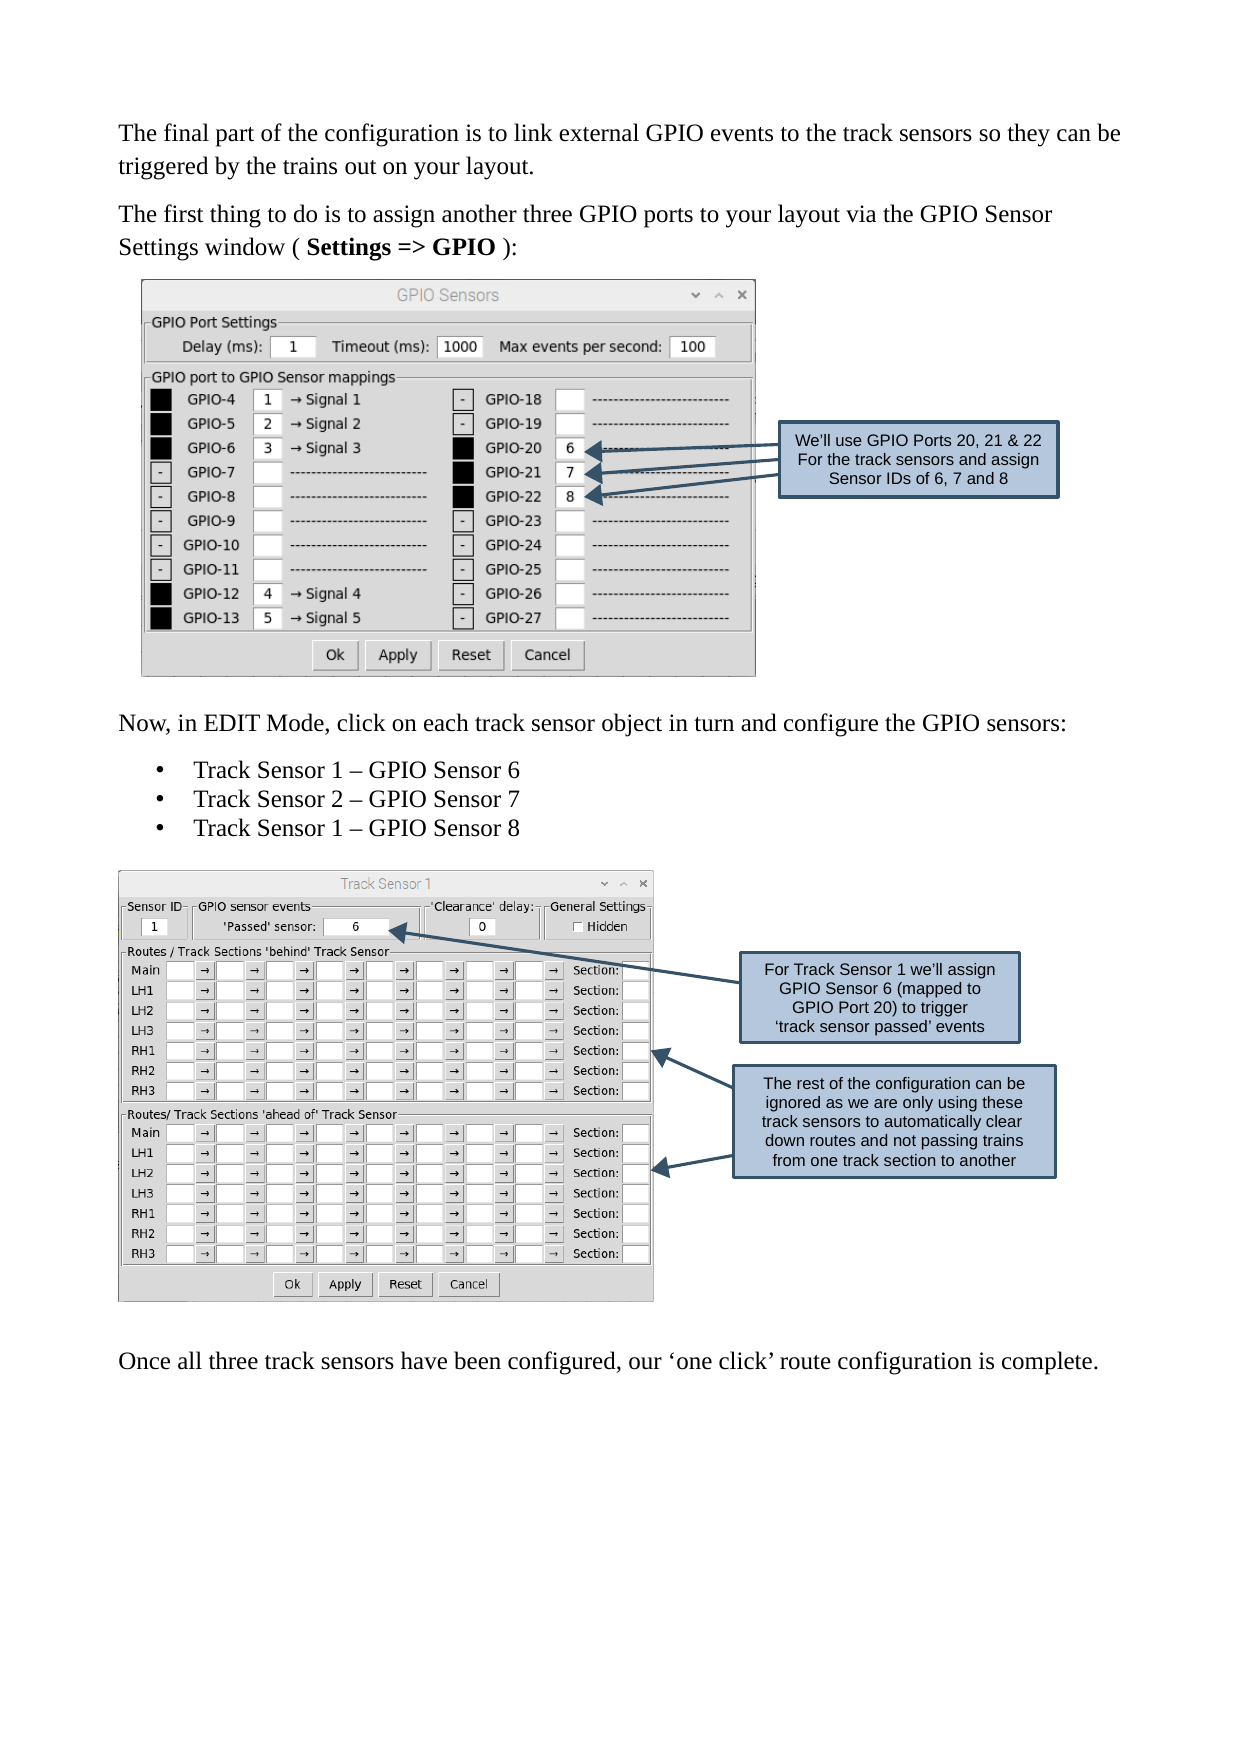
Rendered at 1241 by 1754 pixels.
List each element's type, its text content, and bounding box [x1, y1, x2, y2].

list Track Sensor 2 – GPIO Sensor 7 [156, 784, 1122, 813]
text Now, in EDIT Mode, click on each track sensor object in turn and configure the GPIO sensors: [118, 708, 1122, 737]
picture [141, 279, 756, 677]
list Track Sensor 1 – GPIO Sensor 8 [156, 813, 1122, 842]
text The final part of the configuration is to link external GPIO events to the track sensors so they can be triggered by the trains out on your layout. [118, 118, 1122, 180]
picture [602, 447, 756, 471]
text The first thing to do is to assign another three GPIO ports to your layout via the GPIO Sensor Settings window ( Settings => GPIO ): [118, 199, 1122, 261]
list Track Sensor 1 – GPIO Sensor 6 [156, 755, 1122, 784]
text Once all three track sensors have been configured, our ‘one click’ route configuration is complete. [118, 1346, 1122, 1375]
picture [601, 463, 756, 493]
picture [118, 870, 654, 1302]
